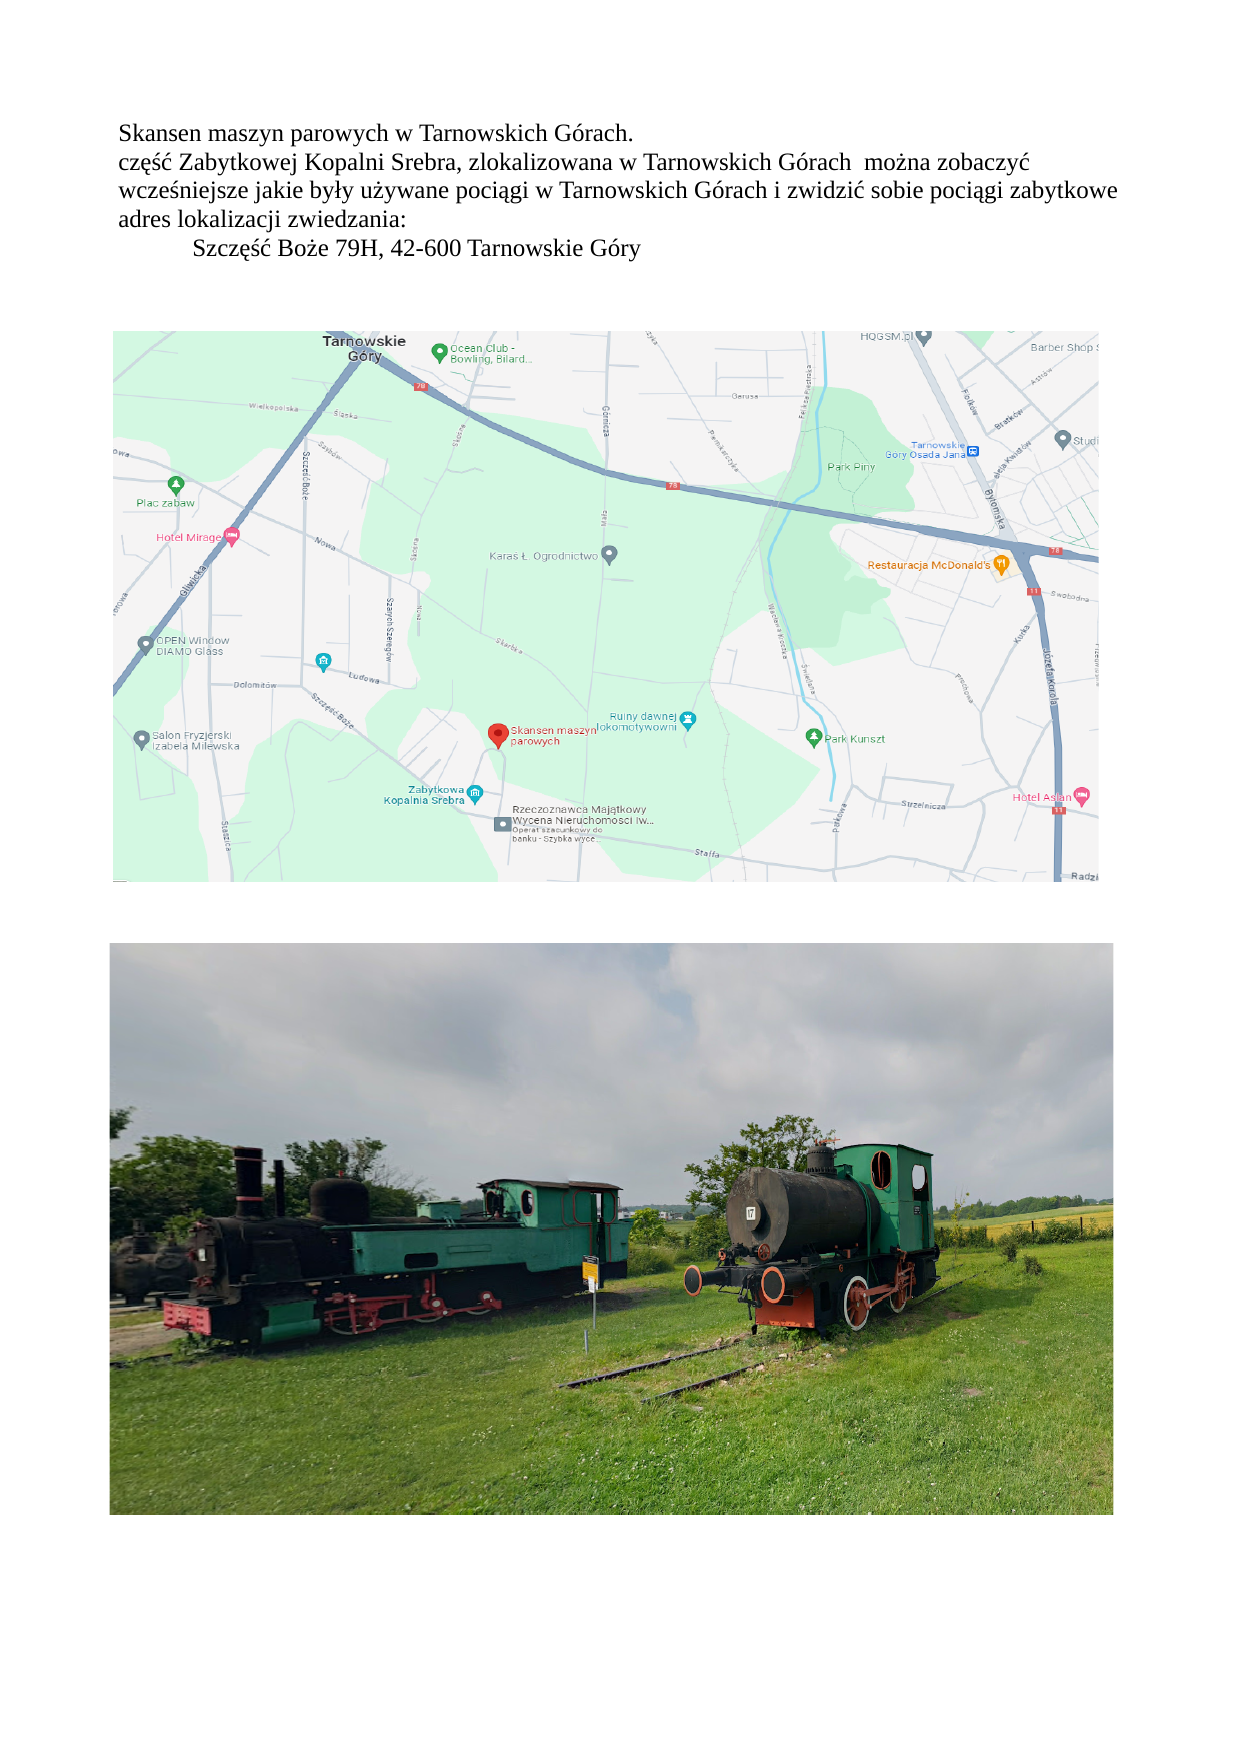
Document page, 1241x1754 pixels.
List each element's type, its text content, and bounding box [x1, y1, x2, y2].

text adres lokalizacji zwiedzania: [118, 204, 1122, 233]
text część Zabytkowej Kopalni Srebra, zlokalizowana w Tarnowskich Górach można zobaczyć wcześniejsze jakie były używane pociągi w Tarnowskich Górach i zwidzić sobie pociągi zabytkowe [118, 147, 1122, 204]
text Skansen maszyn parowych w Tarnowskich Górach. [118, 118, 1122, 147]
picture [113, 331, 1099, 882]
picture [109, 943, 1114, 1515]
text Szczęść Boże 79H, 42-600 Tarnowskie Góry [118, 233, 1122, 262]
